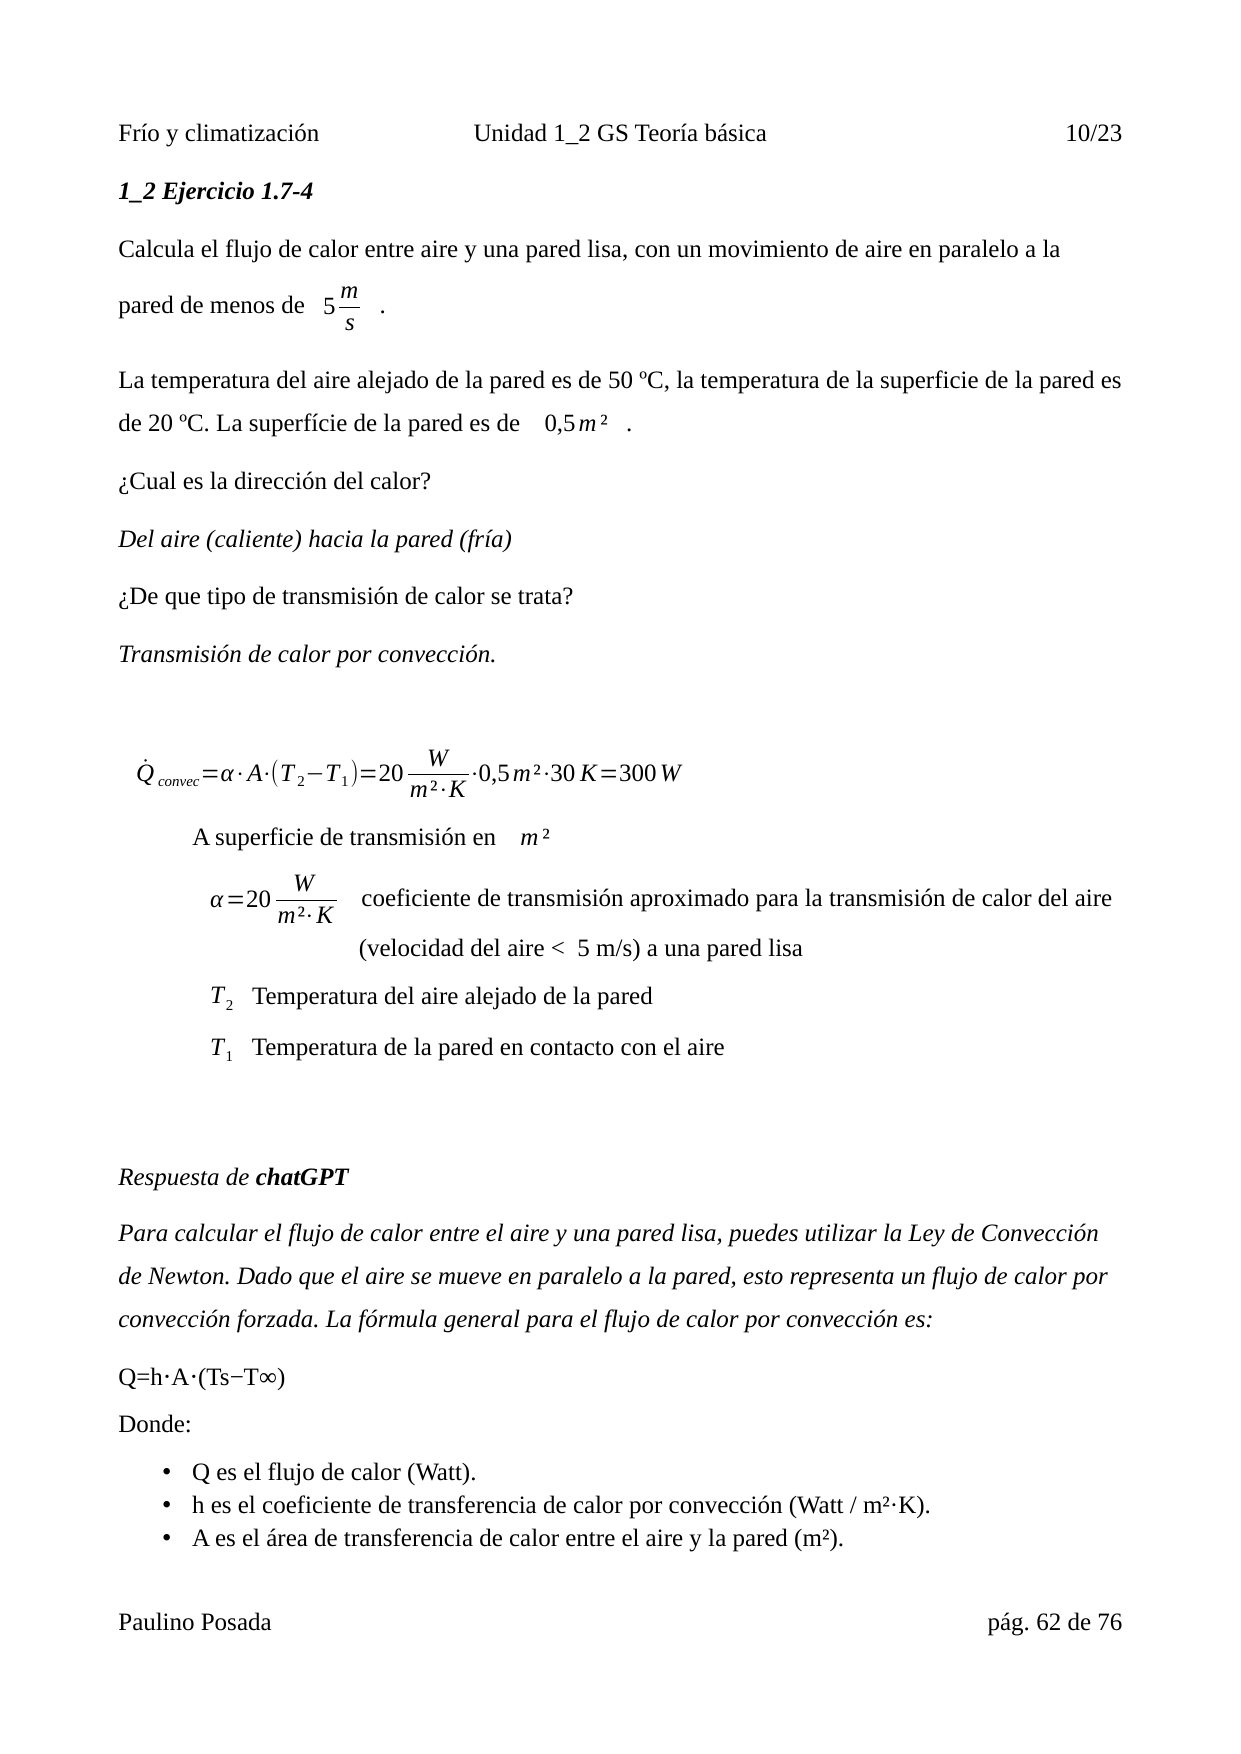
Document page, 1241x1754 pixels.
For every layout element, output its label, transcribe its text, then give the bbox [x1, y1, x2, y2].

list h es el coeficiente de transferencia de calor por convección (Watt / m²·K). [162, 1490, 1122, 1519]
text Temperatura de la pared en contacto con el aire [118, 1032, 1122, 1065]
text Q=h⋅A⋅(Ts​−T∞​) [118, 1362, 1122, 1390]
text La temperatura del aire alejado de la pared es de 50 ºC, la temperatura de la superficie de la pared es de 20 ºC. La superfície de la pared es de . [118, 365, 1122, 437]
text ¿Cual es la dirección del calor? [118, 466, 1122, 495]
text Transmisión de calor por convección. [118, 639, 1122, 668]
text Calcula el flujo de calor entre aire y una pared lisa, con un movimiento de aire en paralelo a la pared de menos de. [118, 234, 1122, 336]
list Q es el flujo de calor (Watt). [162, 1457, 1122, 1486]
text A superficie de transmisión en [118, 822, 1122, 851]
text Temperatura del aire alejado de la pared [118, 981, 1122, 1013]
text coeficiente de transmisión aproximado para la transmisión de calor del aire (velocidad del aire < 5 m/s) a una pared lisa [118, 870, 1122, 962]
text 1_2 Ejercicio 1.7-4 [118, 176, 1122, 205]
text Donde: [118, 1409, 1122, 1438]
list A es el área de transferencia de calor entre el aire y la pared (m²). [162, 1523, 1122, 1552]
text Respuesta de chatGPT [118, 1162, 1122, 1191]
text Del aire (caliente) hacia la pared (fría) [118, 524, 1122, 552]
text Para calcular el flujo de calor entre el aire y una pared lisa, puedes utilizar la Ley de Convección de Newton. Dado que el aire se mueve en paralelo a la pared, esto representa un flujo de calor por convección forzada. La fórmula general para el flujo de calor por convección es: [118, 1218, 1122, 1333]
text ¿De que tipo de transmisión de calor se trata? [118, 581, 1122, 610]
